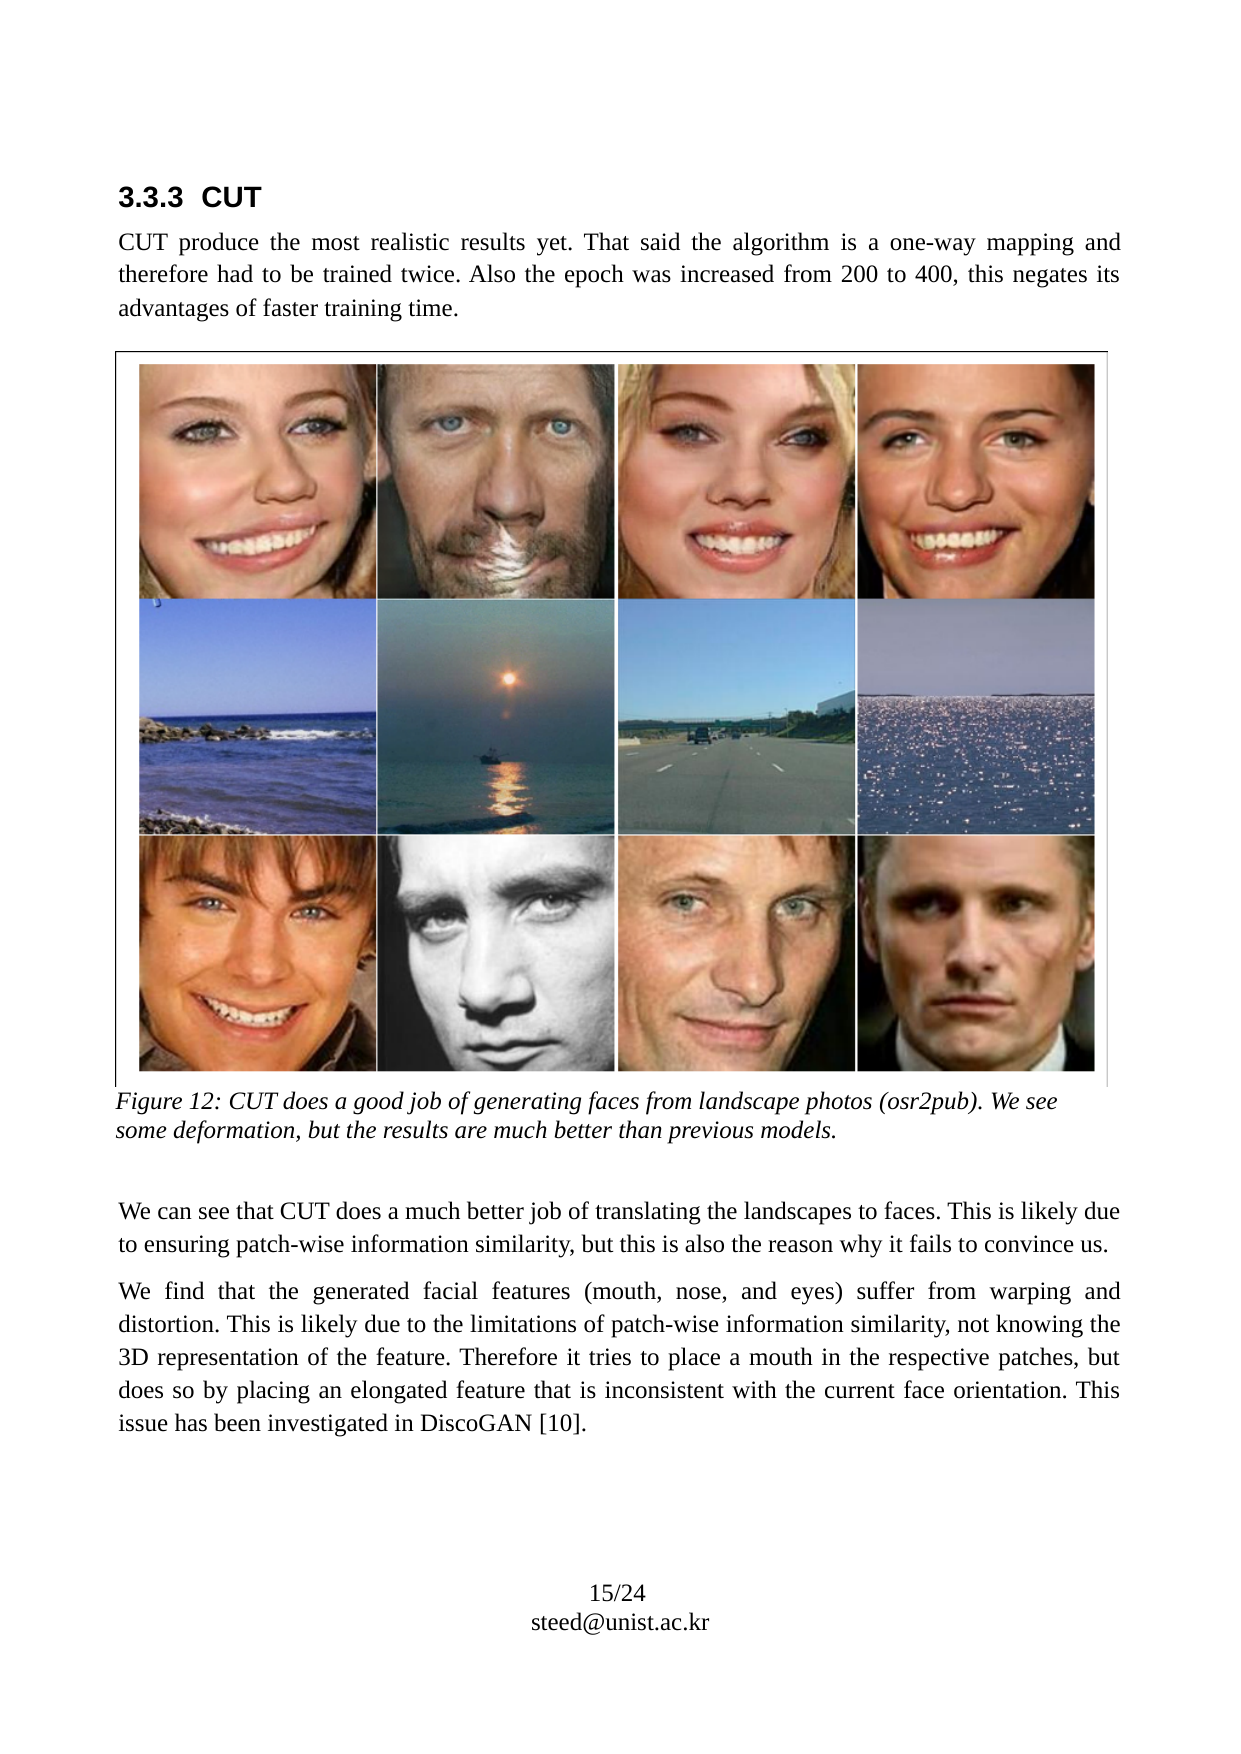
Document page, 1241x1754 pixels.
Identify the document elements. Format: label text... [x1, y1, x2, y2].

text We can see that CUT does a much better job of translating the landscapes to faces. This is likely due to ensuring patch-wise information similarity, but this is also the reason why it fails to convince us. [118, 1196, 1122, 1257]
text CUT produce the most realistic results yet. That said the algorithm is a one-way mapping and therefore had to be trained twice. Also the epoch was increased from 200 to 400, this negates its advantages of faster training time. [118, 227, 1122, 321]
subtitle CUT [118, 180, 1122, 214]
text Figure 12: CUT does a good job of generating faces from landscape photos (osr2pub). We see some deformation, but the results are much better than previous models. [115, 1087, 1108, 1144]
text We find that the generated facial features (mouth, nose, and eyes) suffer from warping and distortion. This is likely due to the limitations of patch-wise information similarity, not knowing the 3D representation of the feature. Therefore it tries to place a mouth in the respective patches, but does so by placing an elongated feature that is inconsistent with the current face orientation. This issue has been investigated in DiscoGAN [10]⁠. [118, 1276, 1122, 1437]
picture [115, 351, 1108, 1087]
